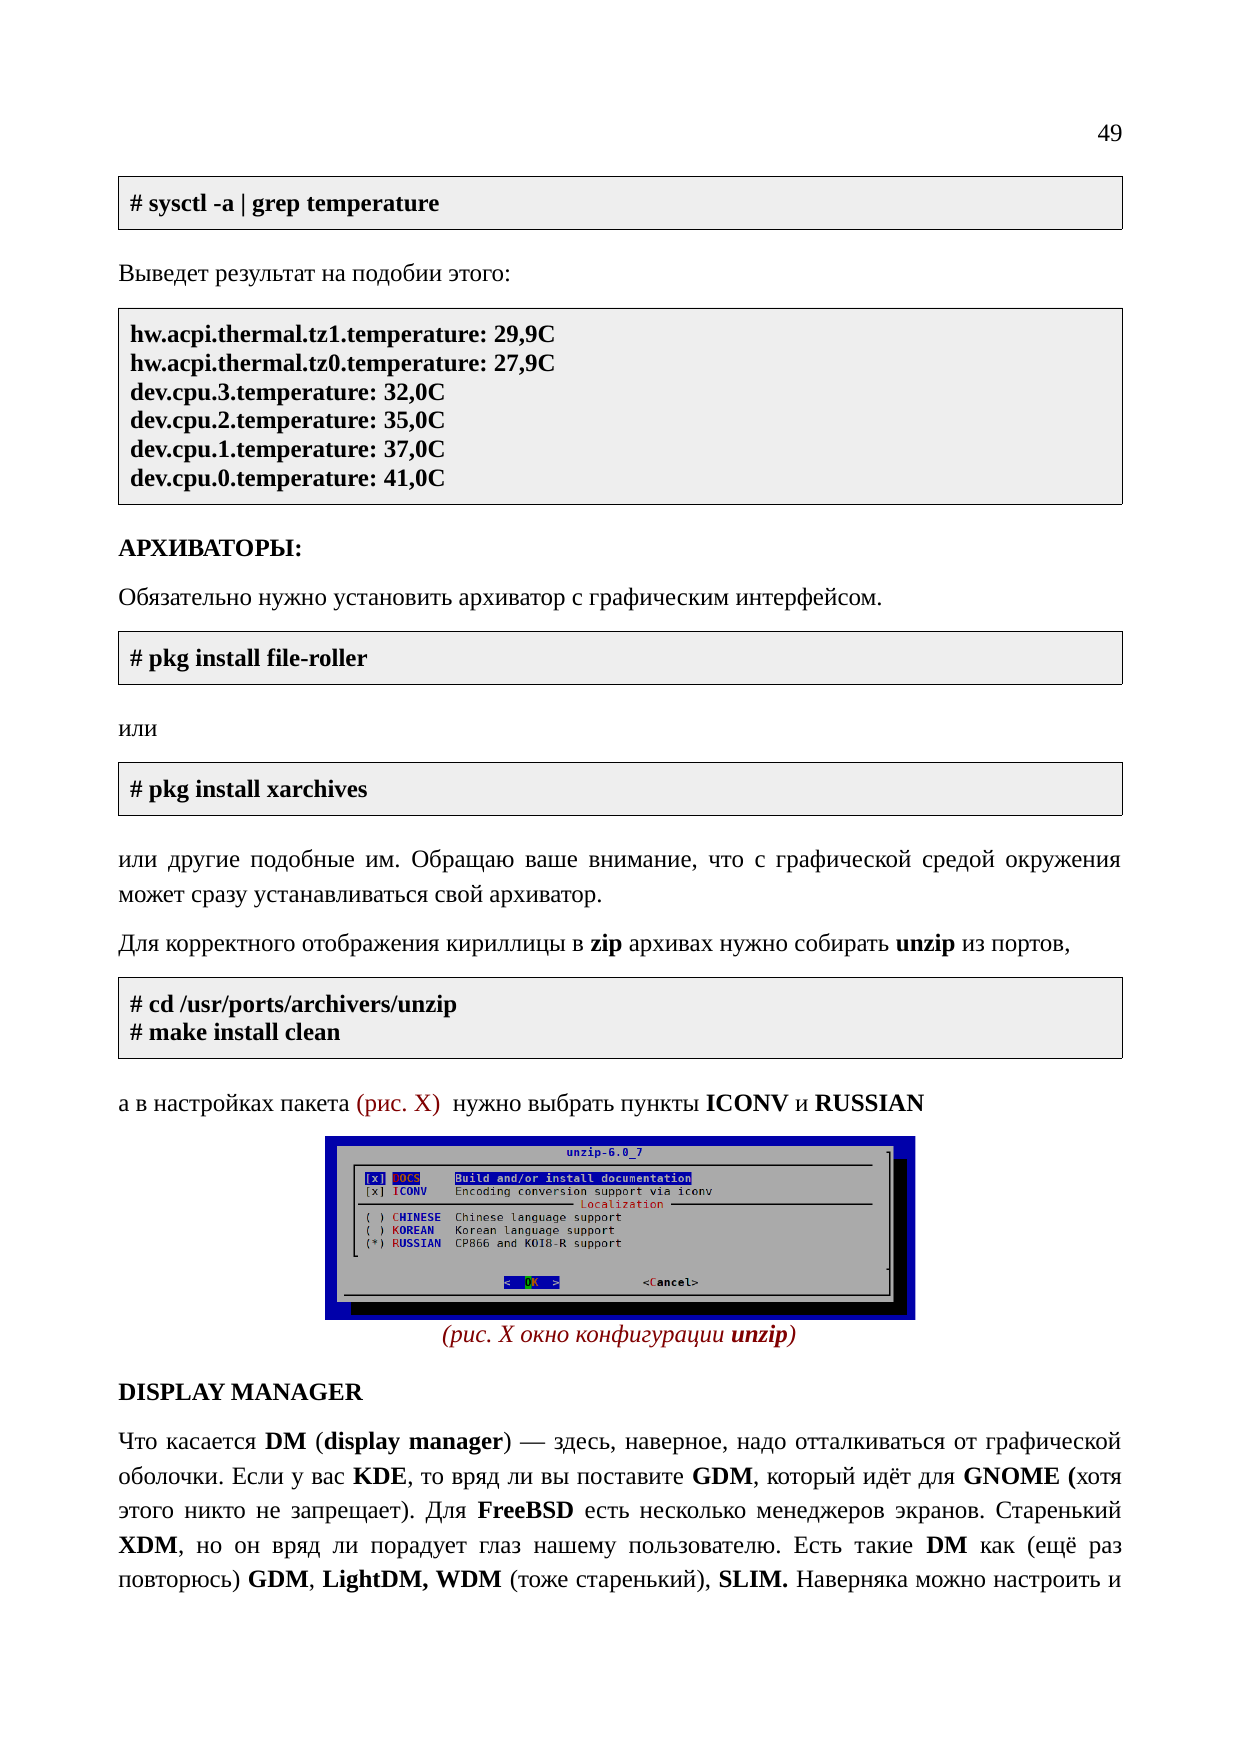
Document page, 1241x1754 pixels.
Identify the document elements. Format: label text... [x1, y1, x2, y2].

text hw.acpi.thermal.tz1.temperature: 29,9C [119, 309, 1122, 336]
text dev.cpu.1.temperature: 37,0C [119, 422, 1122, 451]
text hw.acpi.thermal.tz0.temperature: 27,9C [119, 336, 1122, 365]
text dev.cpu.2.temperature: 35,0C [119, 394, 1122, 422]
text (рис. X окно конфигурации unzip) [118, 1137, 1122, 1348]
text # sysctl -a | grep temperature [119, 177, 1122, 229]
text # cd /usr/ports/archivers/unzip [119, 978, 1122, 1006]
text АРХИВАТОРЫ: [118, 533, 1122, 562]
text # pkg install xarchives [119, 763, 1122, 815]
text DISPLAY MANAGER [118, 1377, 1122, 1406]
text # pkg install file-roller [119, 632, 1122, 684]
picture [325, 1136, 916, 1320]
text или [118, 713, 1122, 742]
text Обязательно нужно установить архиватор с графическим интерфейсом. [118, 582, 1122, 611]
text Что касается DM (display manager) — здесь, наверное, надо отталкиваться от графической оболочки. Если у вас KDE, то вряд ли вы поставите GDM, который идёт для GNOME (хотя этого никто не запрещает). Для FreeBSD есть несколько менеджеров экранов. Старенький XDM, но он вряд ли порадует глаз нашему пользователю. Есть такие DM как (ещё раз повторюсь) GDM, LightDM, WDM (тоже старенький), SLIM. Наверняка можно настроить и [118, 1426, 1122, 1593]
text # make install clean [119, 1006, 1122, 1058]
text Для корректного отображения кириллицы в zip архивах нужно собирать unzip из портов, [118, 928, 1122, 957]
text dev.cpu.3.temperature: 32,0C [119, 365, 1122, 394]
text или другие подобные им. Обращаю ваше внимание, что с графической средой окружения может сразу устанавливаться свой архиватор. [118, 844, 1122, 907]
text dev.cpu.0.temperature: 41,0C [119, 451, 1122, 504]
text а в настройках пакета (рис. Х) нужно выбрать пункты ICONV и RUSSIAN [118, 1088, 1122, 1116]
text Выведет результат на подобии этого: [118, 258, 1122, 287]
